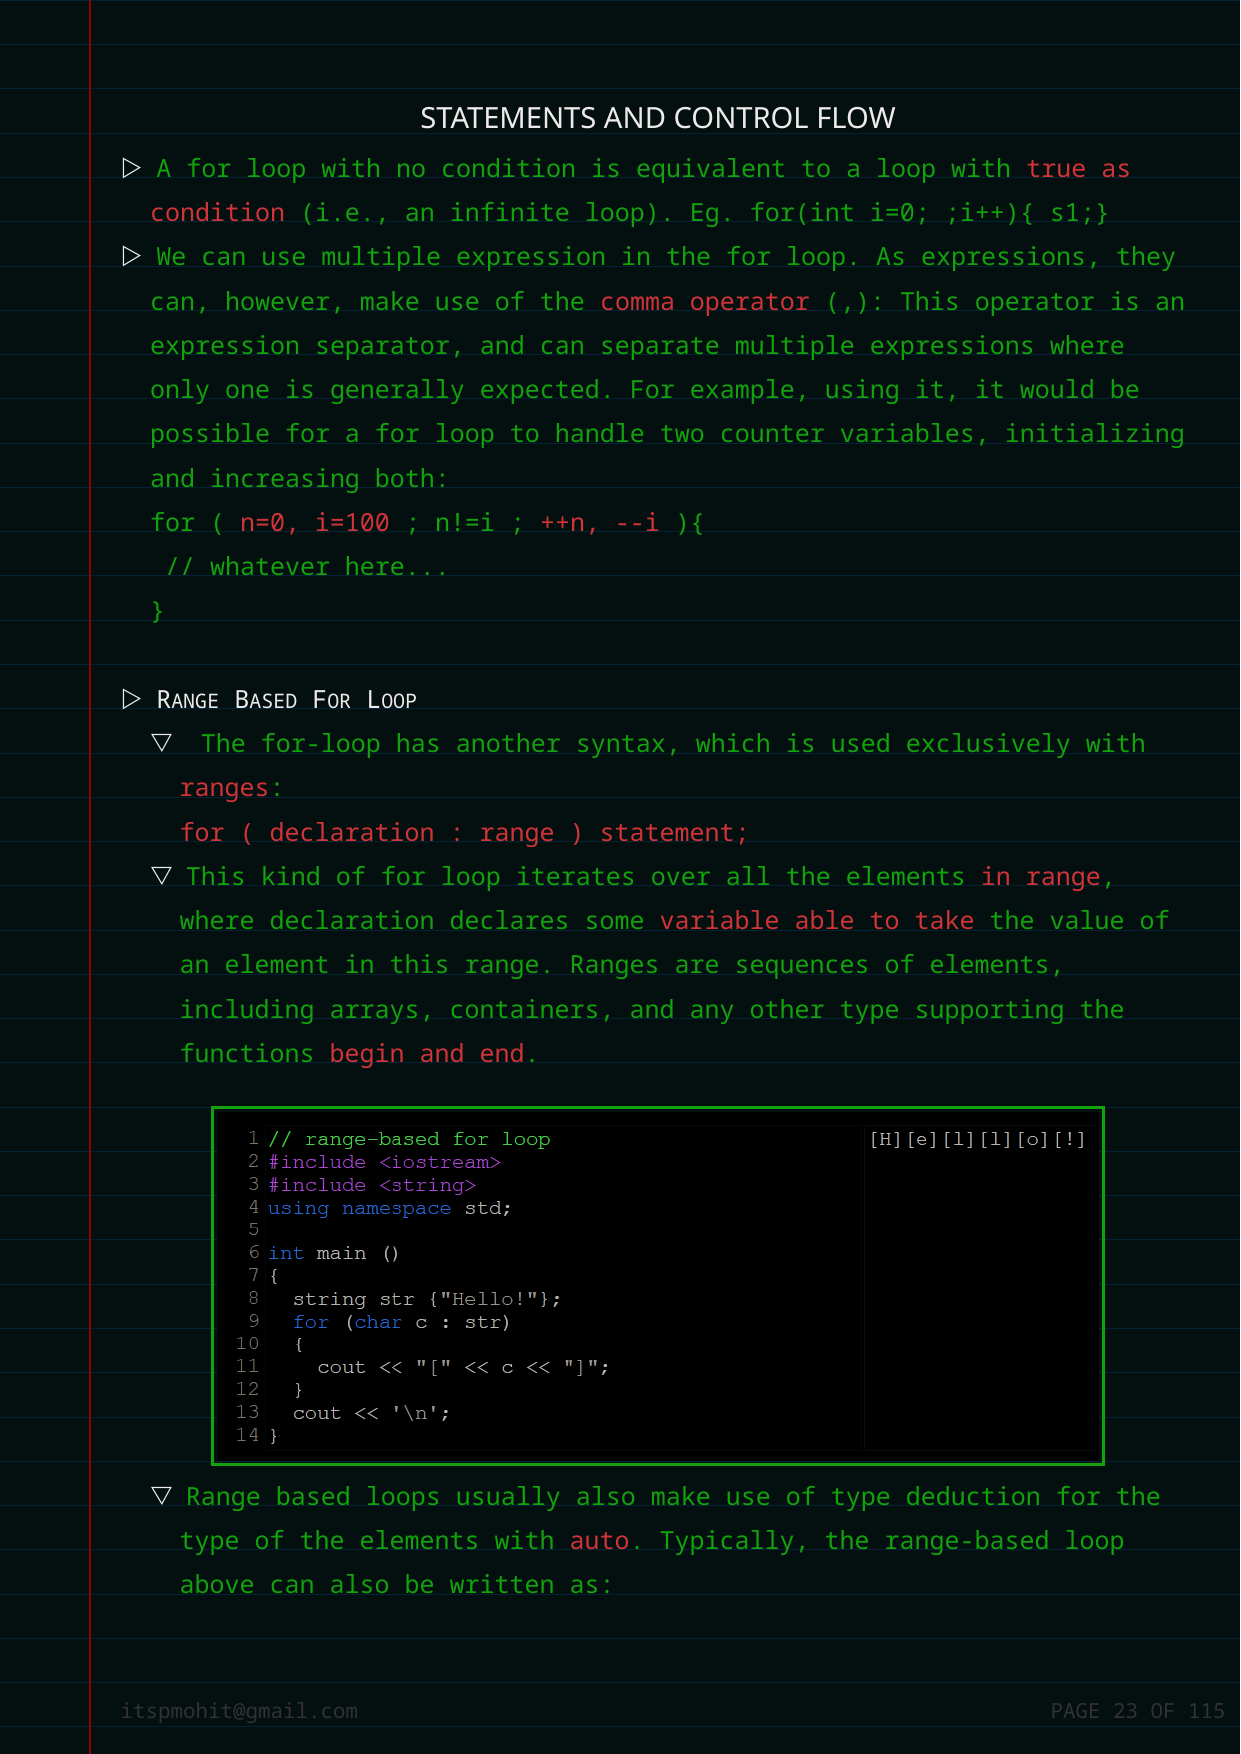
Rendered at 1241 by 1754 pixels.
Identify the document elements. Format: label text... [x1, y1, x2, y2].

list This kind of for loop iterates over all the elements in range, where declaration declares some variable able to take the value of an element in this range. Ranges are sequences of elements, including arrays, containers, and any other type supporting the functions begin and end. [150, 850, 1196, 1470]
list The for-loop has another syntax, which is used exclusively with ranges: for ( declaration : range ) statement; [150, 717, 1196, 850]
subtitle Statements and control flow [120, 97, 1196, 142]
list We can use multiple expression in the for loop. As expressions, they can, however, make use of the comma operator (,): This operator is an expression separator, and can separate multiple expressions where only one is generally expected. For example, using it, it would be possible for a for loop to handle two counter variables, initializing and increasing both: for ( n=0, i=100 ; n!=i ; ++n, --i ){ // whatever here... } [120, 230, 1196, 673]
picture [217, 1112, 1099, 1461]
list Range based loops usually also make use of type deduction for the type of the elements with auto. Typically, the range-based loop above can also be written as: [150, 1470, 1196, 1603]
subtitle Range Based For Loop [120, 673, 1196, 717]
list A for loop with no condition is equivalent to a loop with true as condition (i.e., an infinite loop). Eg. for(int i=0; ;i++){ s1;} [120, 142, 1196, 230]
